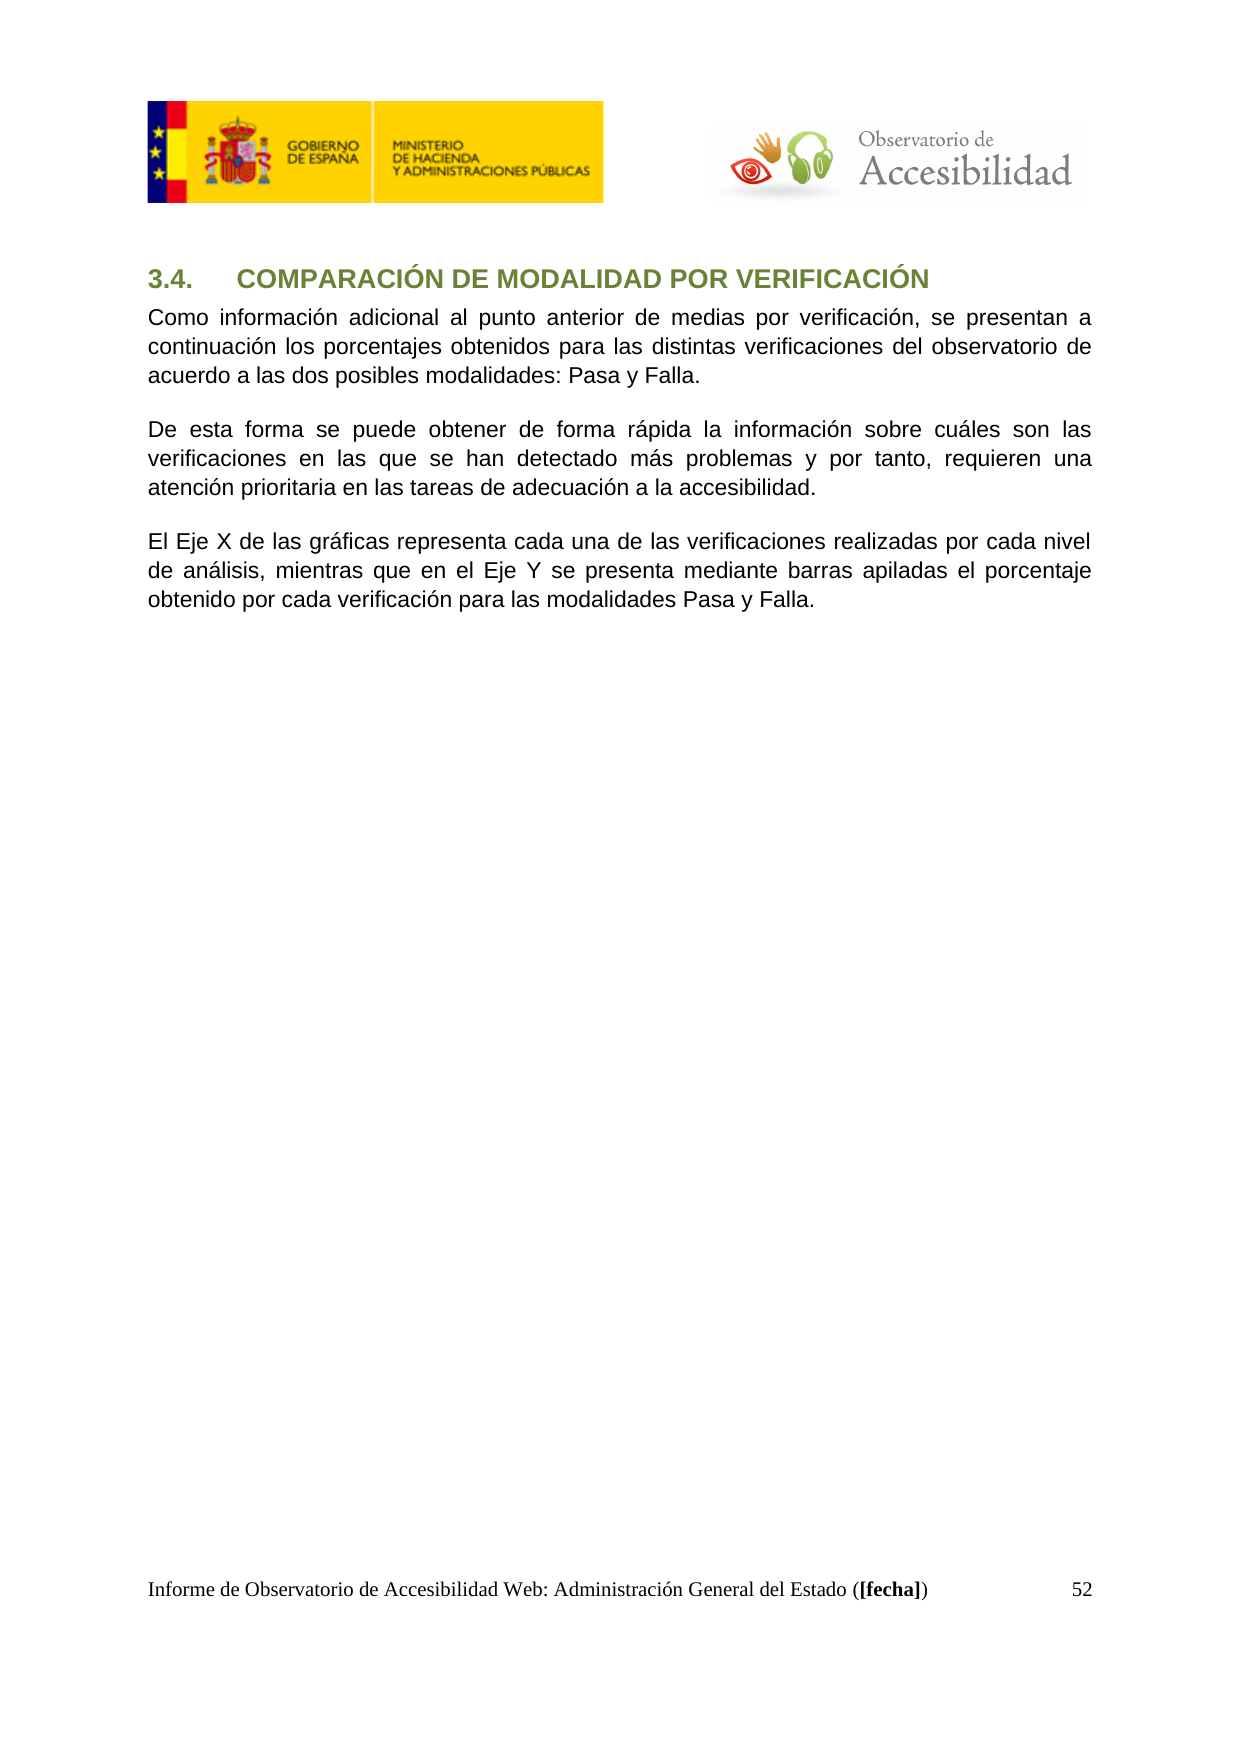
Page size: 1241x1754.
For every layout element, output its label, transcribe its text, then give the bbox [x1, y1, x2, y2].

text Como información adicional al punto anterior de medias por verificación, se presentan a continuación los porcentajes obtenidos para las distintas verificaciones del observatorio de acuerdo a las dos posibles modalidades: Pasa y Falla. [148, 304, 1092, 388]
text De esta forma se puede obtener de forma rápida la información sobre cuáles son las verificaciones en las que se han detectado más problemas y por tanto, requieren una atención prioritaria en las tareas de adecuación a la accesibilidad. [148, 416, 1092, 500]
picture [147, 101, 604, 203]
list Comparación de Modalidad por Verificación [148, 263, 1092, 294]
picture [710, 122, 1086, 205]
text El Eje X de las gráficas representa cada una de las verificaciones realizadas por cada nivel de análisis, mientras que en el Eje Y se presenta mediante barras apiladas el porcentaje obtenido por cada verificación para las modalidades Pasa y Falla. [148, 528, 1092, 612]
